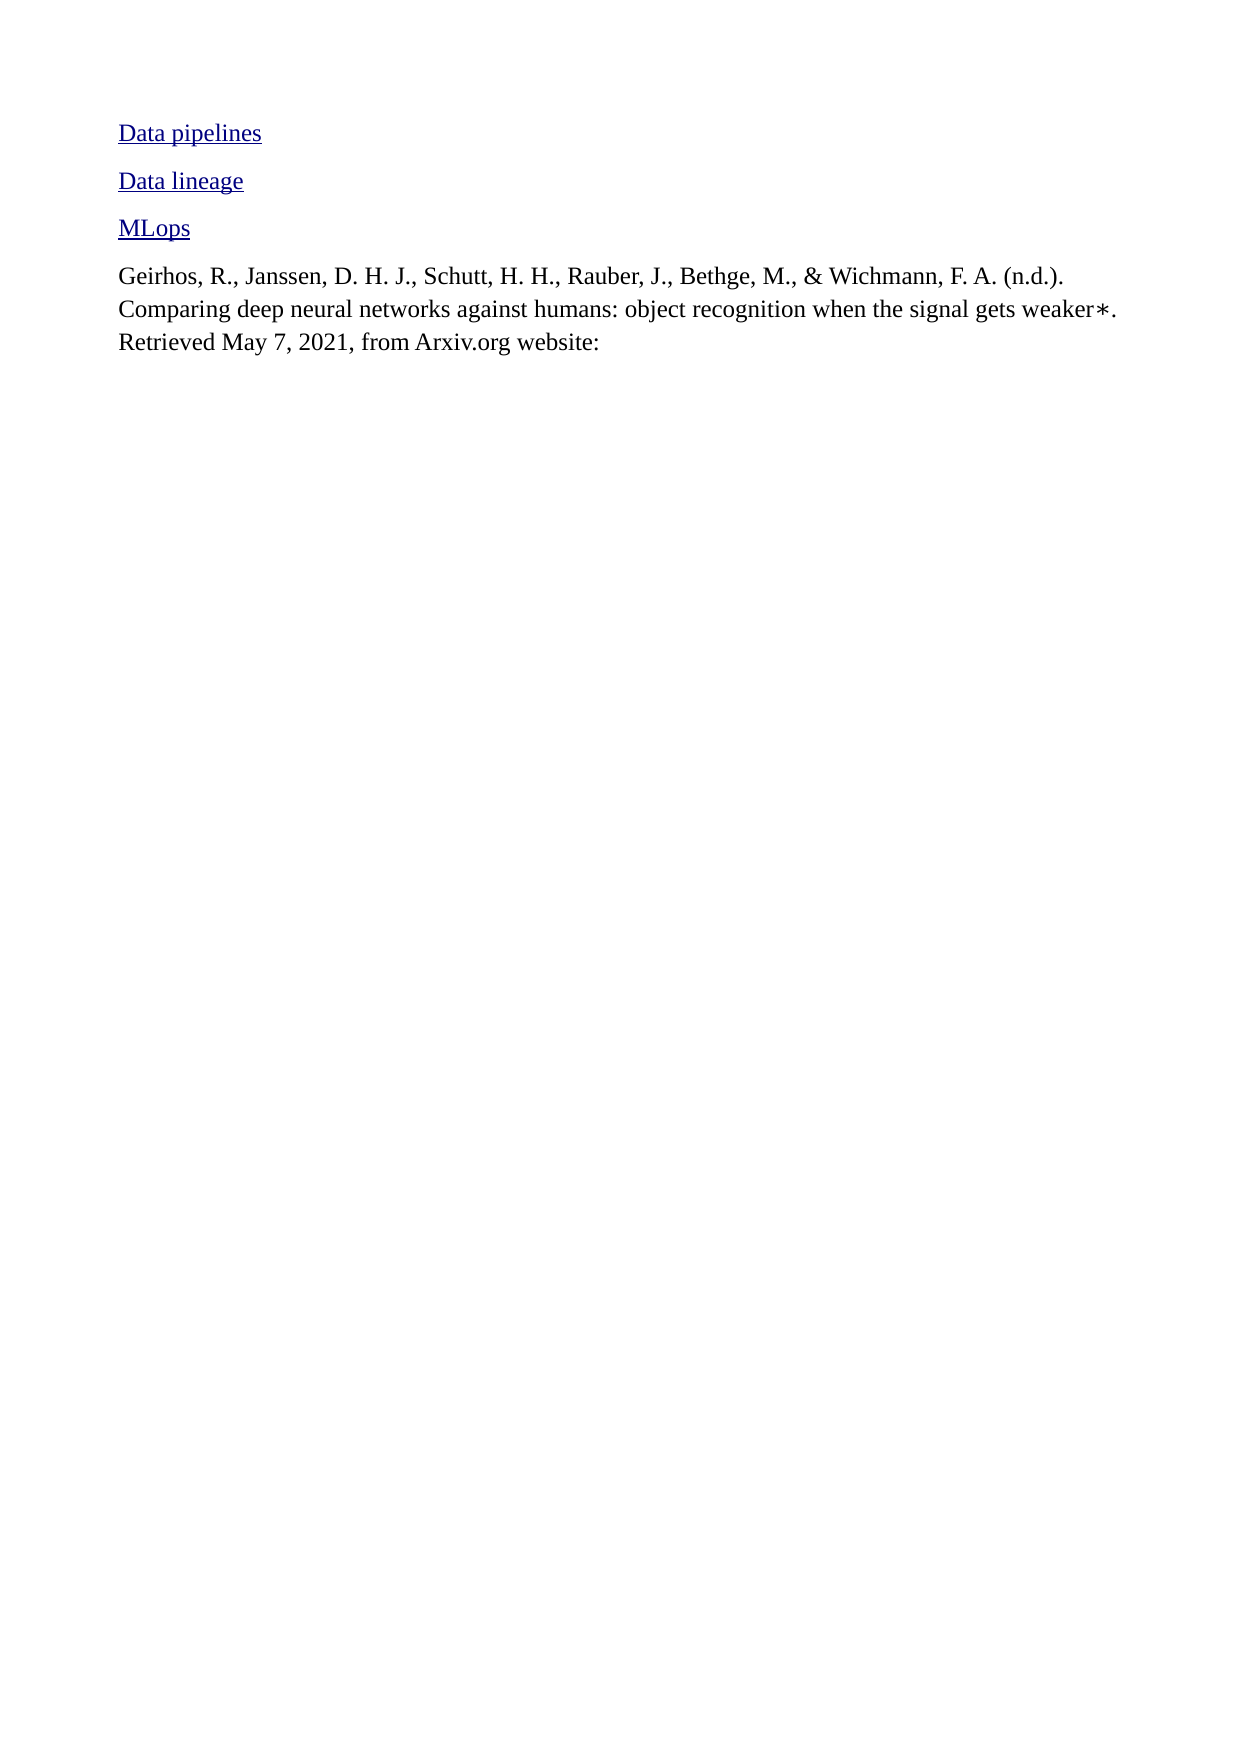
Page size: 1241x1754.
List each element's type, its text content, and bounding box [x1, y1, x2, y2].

text Data lineage [118, 166, 1122, 194]
text Geirhos, R., Janssen, D. H. J., Schutt, H. H., Rauber, J., Bethge, M., & Wichmann, F. A. (n.d.). Comparing deep neural networks against humans: object recognition when the signal gets weaker∗. Retrieved May 7, 2021, from Arxiv.org website: [118, 261, 1122, 356]
text MLops [118, 213, 1122, 242]
text Data pipelines [118, 118, 1122, 147]
